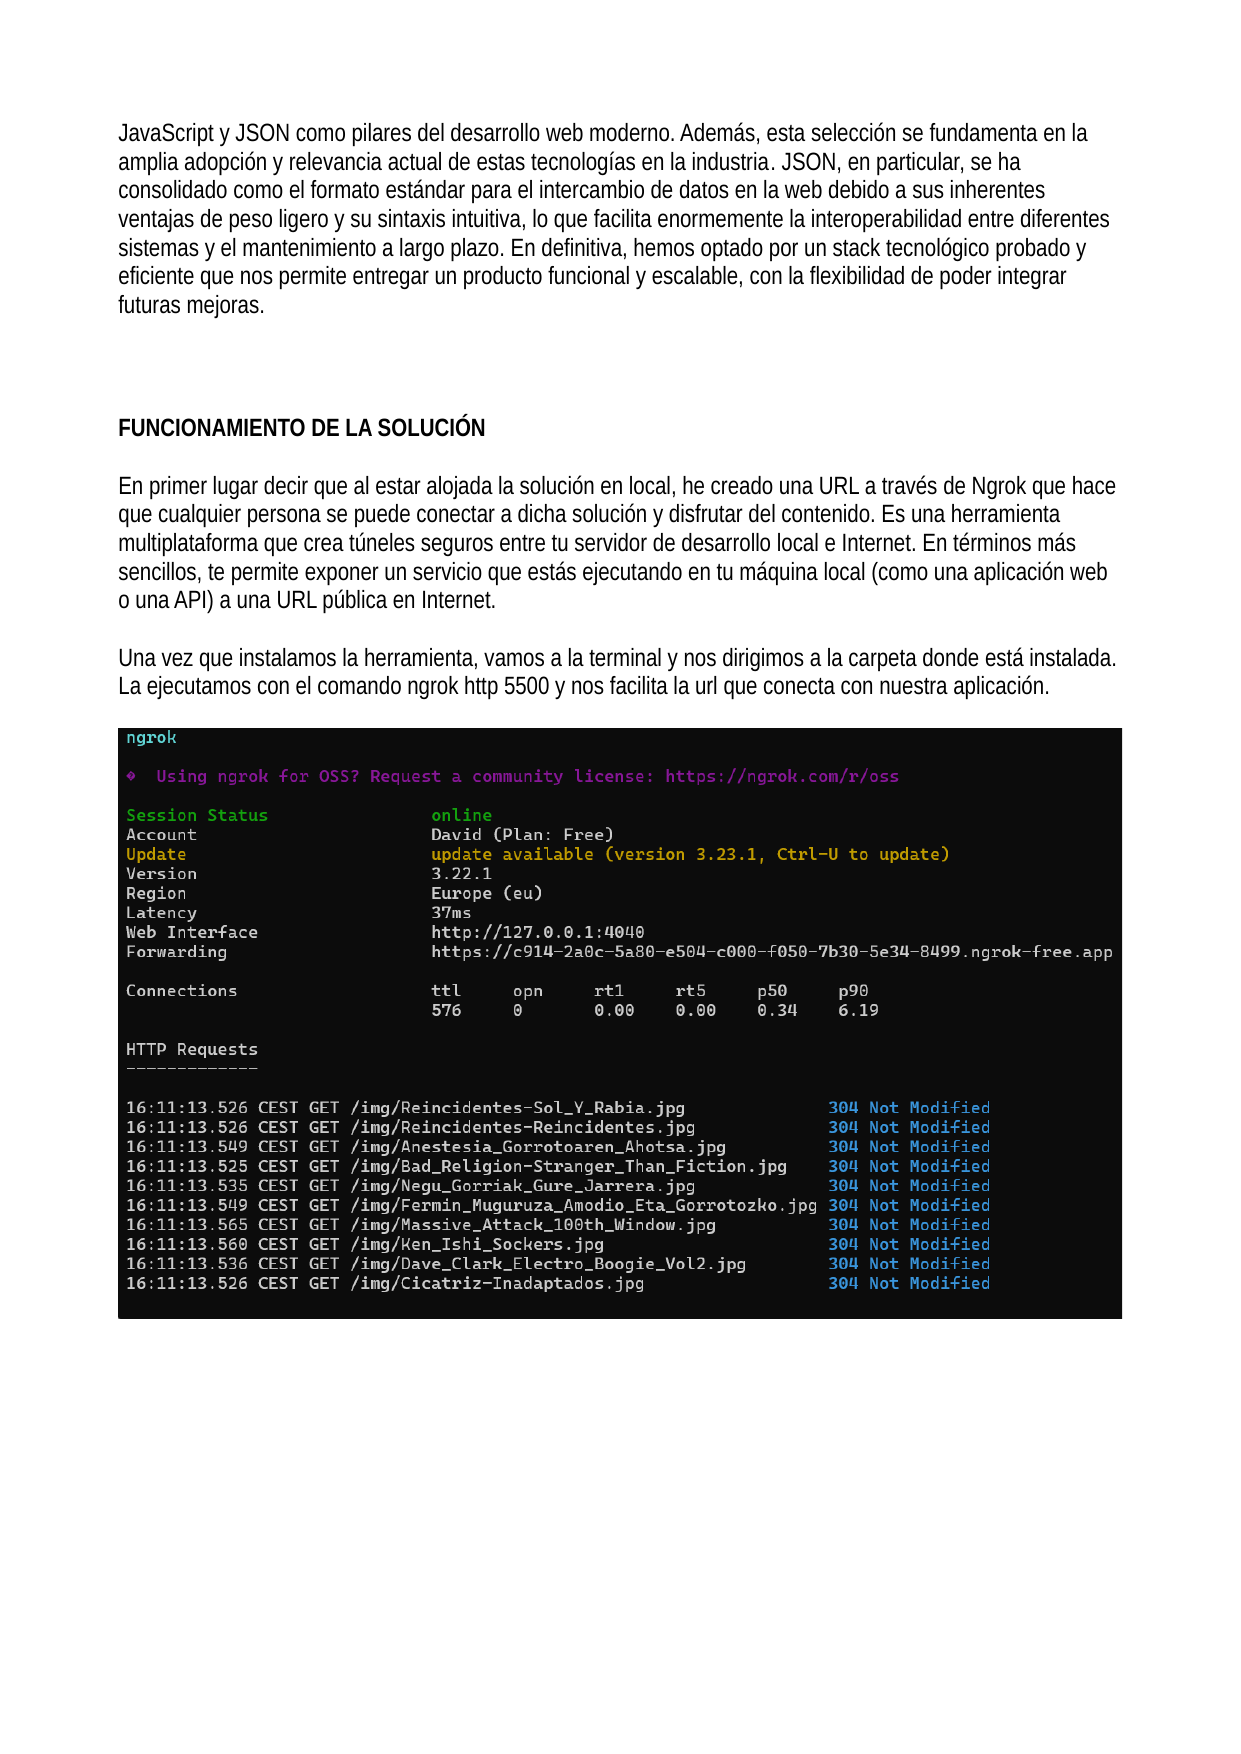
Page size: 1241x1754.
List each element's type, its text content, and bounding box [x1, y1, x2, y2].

text JavaScript y JSON como pilares del desarrollo web moderno. Además, esta selección se fundamenta en la amplia adopción y relevancia actual de estas tecnologías en la industria. JSON, en particular, se ha consolidado como el formato estándar para el intercambio de datos en la web debido a sus inherentes ventajas de peso ligero y su sintaxis intuitiva, lo que facilita enormemente la interoperabilidad entre diferentes sistemas y el mantenimiento a largo plazo. En definitiva, hemos optado por un stack tecnológico probado y eficiente que nos permite entregar un producto funcional y escalable, con la flexibilidad de poder integrar futuras mejoras. [118, 118, 1122, 319]
picture [118, 728, 1123, 1319]
text FUNCIONAMIENTO DE LA SOLUCIÓN [118, 413, 1122, 442]
text En primer lugar decir que al estar alojada la solución en local, he creado una URL a través de Ngrok que hace que cualquier persona se puede conectar a dicha solución y disfrutar del contenido. Es una herramienta multiplataforma que crea túneles seguros entre tu servidor de desarrollo local e Internet. En términos más sencillos, te permite exponer un servicio que estás ejecutando en tu máquina local (como una aplicación web o una API) a una URL pública en Internet. [118, 471, 1122, 614]
text Una vez que instalamos la herramienta, vamos a la terminal y nos dirigimos a la carpeta donde está instalada. La ejecutamos con el comando ngrok http 5500 y nos facilita la url que conecta con nuestra aplicación. [118, 643, 1122, 700]
